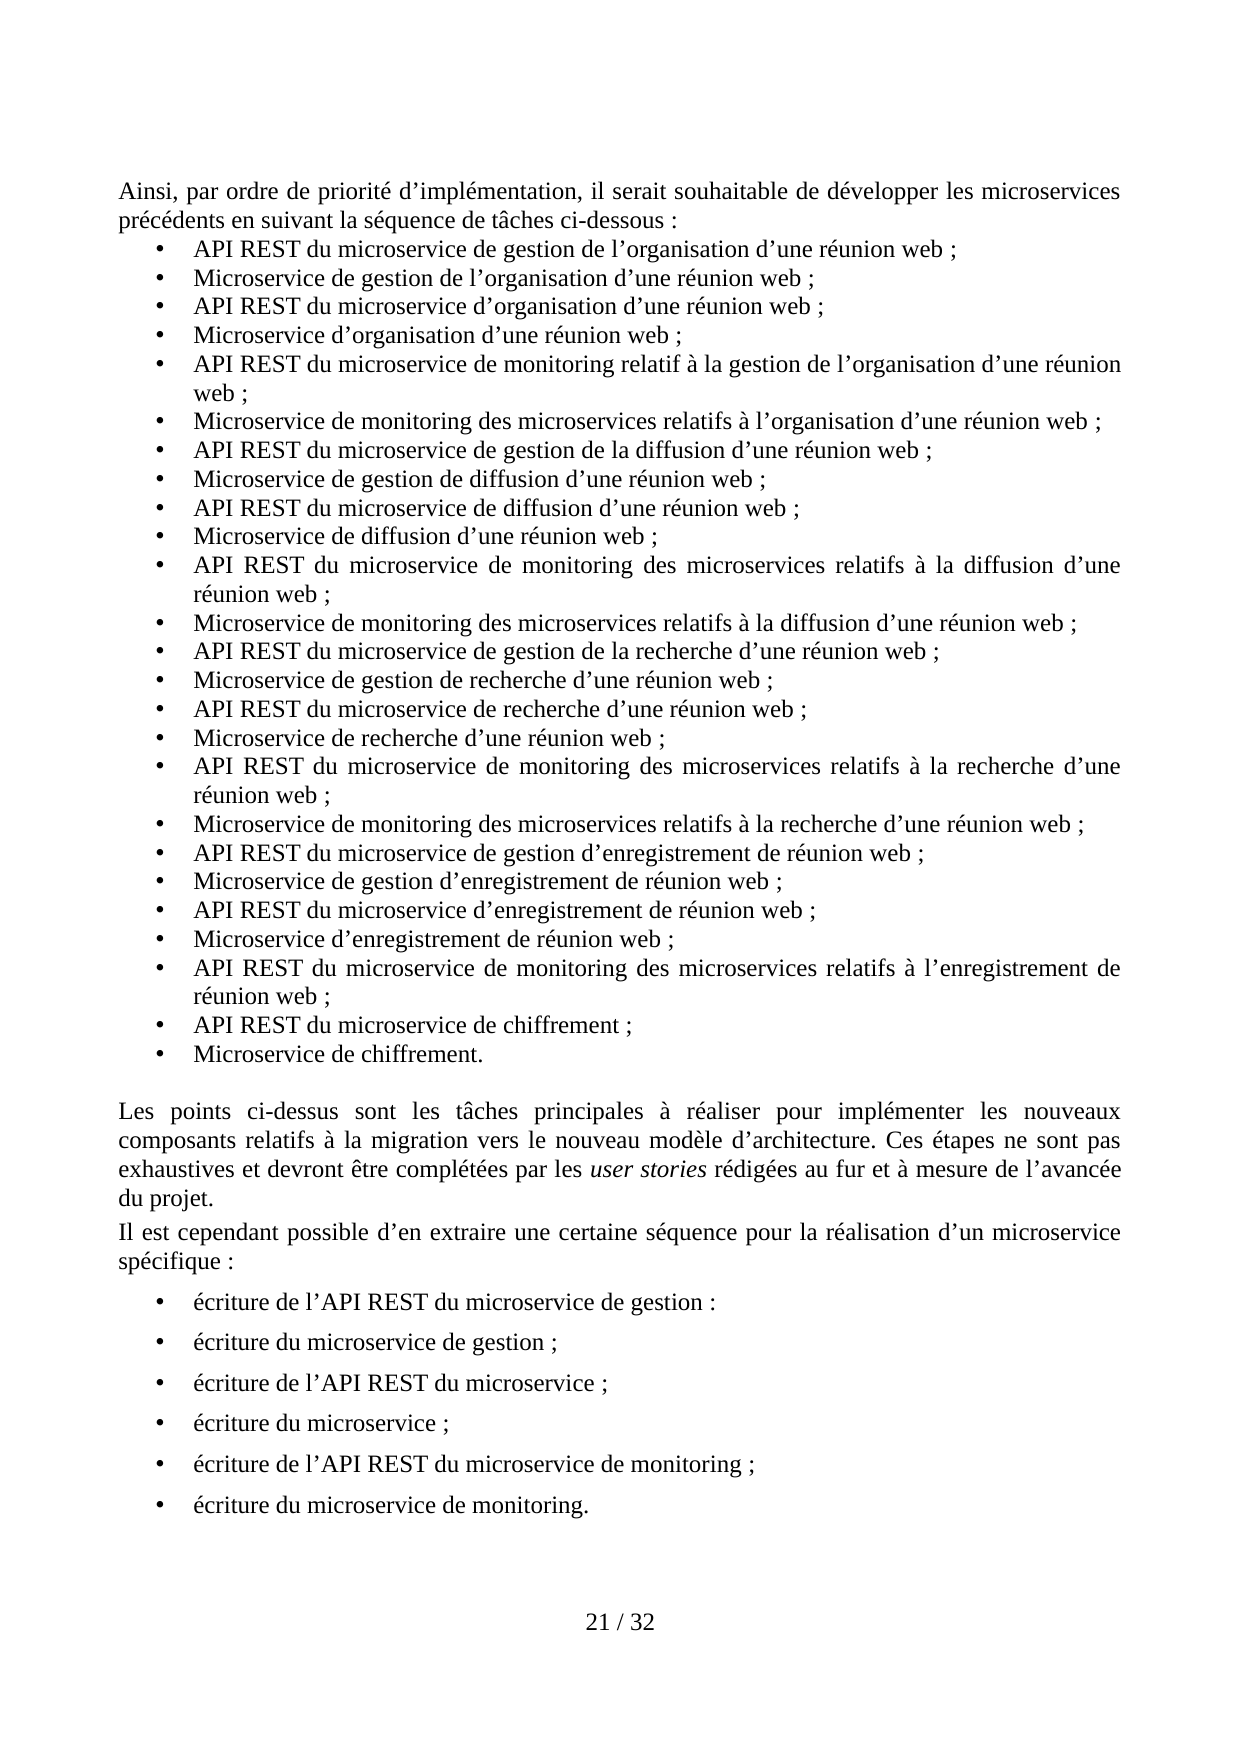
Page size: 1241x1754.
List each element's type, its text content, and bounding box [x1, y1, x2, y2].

list API REST du microservice de monitoring des microservices relatifs à l’enregistrement de réunion web ; [156, 953, 1122, 1010]
list écriture du microservice ; [156, 1408, 1122, 1437]
list écriture de l’API REST du microservice de monitoring ; [156, 1449, 1122, 1478]
list API REST du microservice de chiffrement ; [156, 1010, 1122, 1039]
list API REST du microservice de monitoring des microservices relatifs à la recherche d’une réunion web ; [156, 751, 1122, 809]
list Microservice de monitoring des microservices relatifs à la diffusion d’une réunion web ; [156, 608, 1122, 636]
list Microservice de gestion d’enregistrement de réunion web ; [156, 866, 1122, 895]
text Ainsi, par ordre de priorité d’implémentation, il serait souhaitable de développer les microservices précédents en suivant la séquence de tâches ci-dessous : [118, 176, 1122, 234]
list API REST du microservice de diffusion d’une réunion web ; [156, 493, 1122, 521]
list Microservice d’enregistrement de réunion web ; [156, 924, 1122, 953]
list API REST du microservice de monitoring relatif à la gestion de l’organisation d’une réunion web ; [156, 349, 1122, 406]
list écriture du microservice de gestion ; [156, 1327, 1122, 1356]
list API REST du microservice de gestion de la recherche d’une réunion web ; [156, 636, 1122, 665]
list Microservice de monitoring des microservices relatifs à la recherche d’une réunion web ; [156, 809, 1122, 838]
list écriture de l’API REST du microservice de gestion : [156, 1287, 1122, 1315]
list Microservice de gestion de recherche d’une réunion web ; [156, 665, 1122, 694]
text Les points ci-dessus sont les tâches principales à réaliser pour implémenter les nouveaux composants relatifs à la migration vers le nouveau modèle d’architecture. Ces étapes ne sont pas exhaustives et devront être complétées par les user stories rédigées au fur et à mesure de l’avancée du projet. [118, 1096, 1122, 1211]
list API REST du microservice de recherche d’une réunion web ; [156, 694, 1122, 723]
list Microservice de monitoring des microservices relatifs à l’organisation d’une réunion web ; [156, 406, 1122, 435]
text Il est cependant possible d’en extraire une certaine séquence pour la réalisation d’un microservice spécifique : [118, 1217, 1122, 1275]
list Microservice d’organisation d’une réunion web ; [156, 320, 1122, 349]
list Microservice de recherche d’une réunion web ; [156, 723, 1122, 751]
list écriture du microservice de monitoring. [156, 1490, 1122, 1518]
list API REST du microservice de gestion de la diffusion d’une réunion web ; [156, 435, 1122, 464]
list écriture de l’API REST du microservice ; [156, 1368, 1122, 1397]
list Microservice de chiffrement. [156, 1039, 1122, 1068]
list API REST du microservice d’organisation d’une réunion web ; [156, 291, 1122, 320]
list Microservice de diffusion d’une réunion web ; [156, 521, 1122, 550]
list Microservice de gestion de l’organisation d’une réunion web ; [156, 263, 1122, 291]
list API REST du microservice d’enregistrement de réunion web ; [156, 895, 1122, 924]
list API REST du microservice de gestion de l’organisation d’une réunion web ; [156, 234, 1122, 263]
list Microservice de gestion de diffusion d’une réunion web ; [156, 464, 1122, 493]
list API REST du microservice de gestion d’enregistrement de réunion web ; [156, 838, 1122, 866]
list API REST du microservice de monitoring des microservices relatifs à la diffusion d’une réunion web ; [156, 550, 1122, 608]
